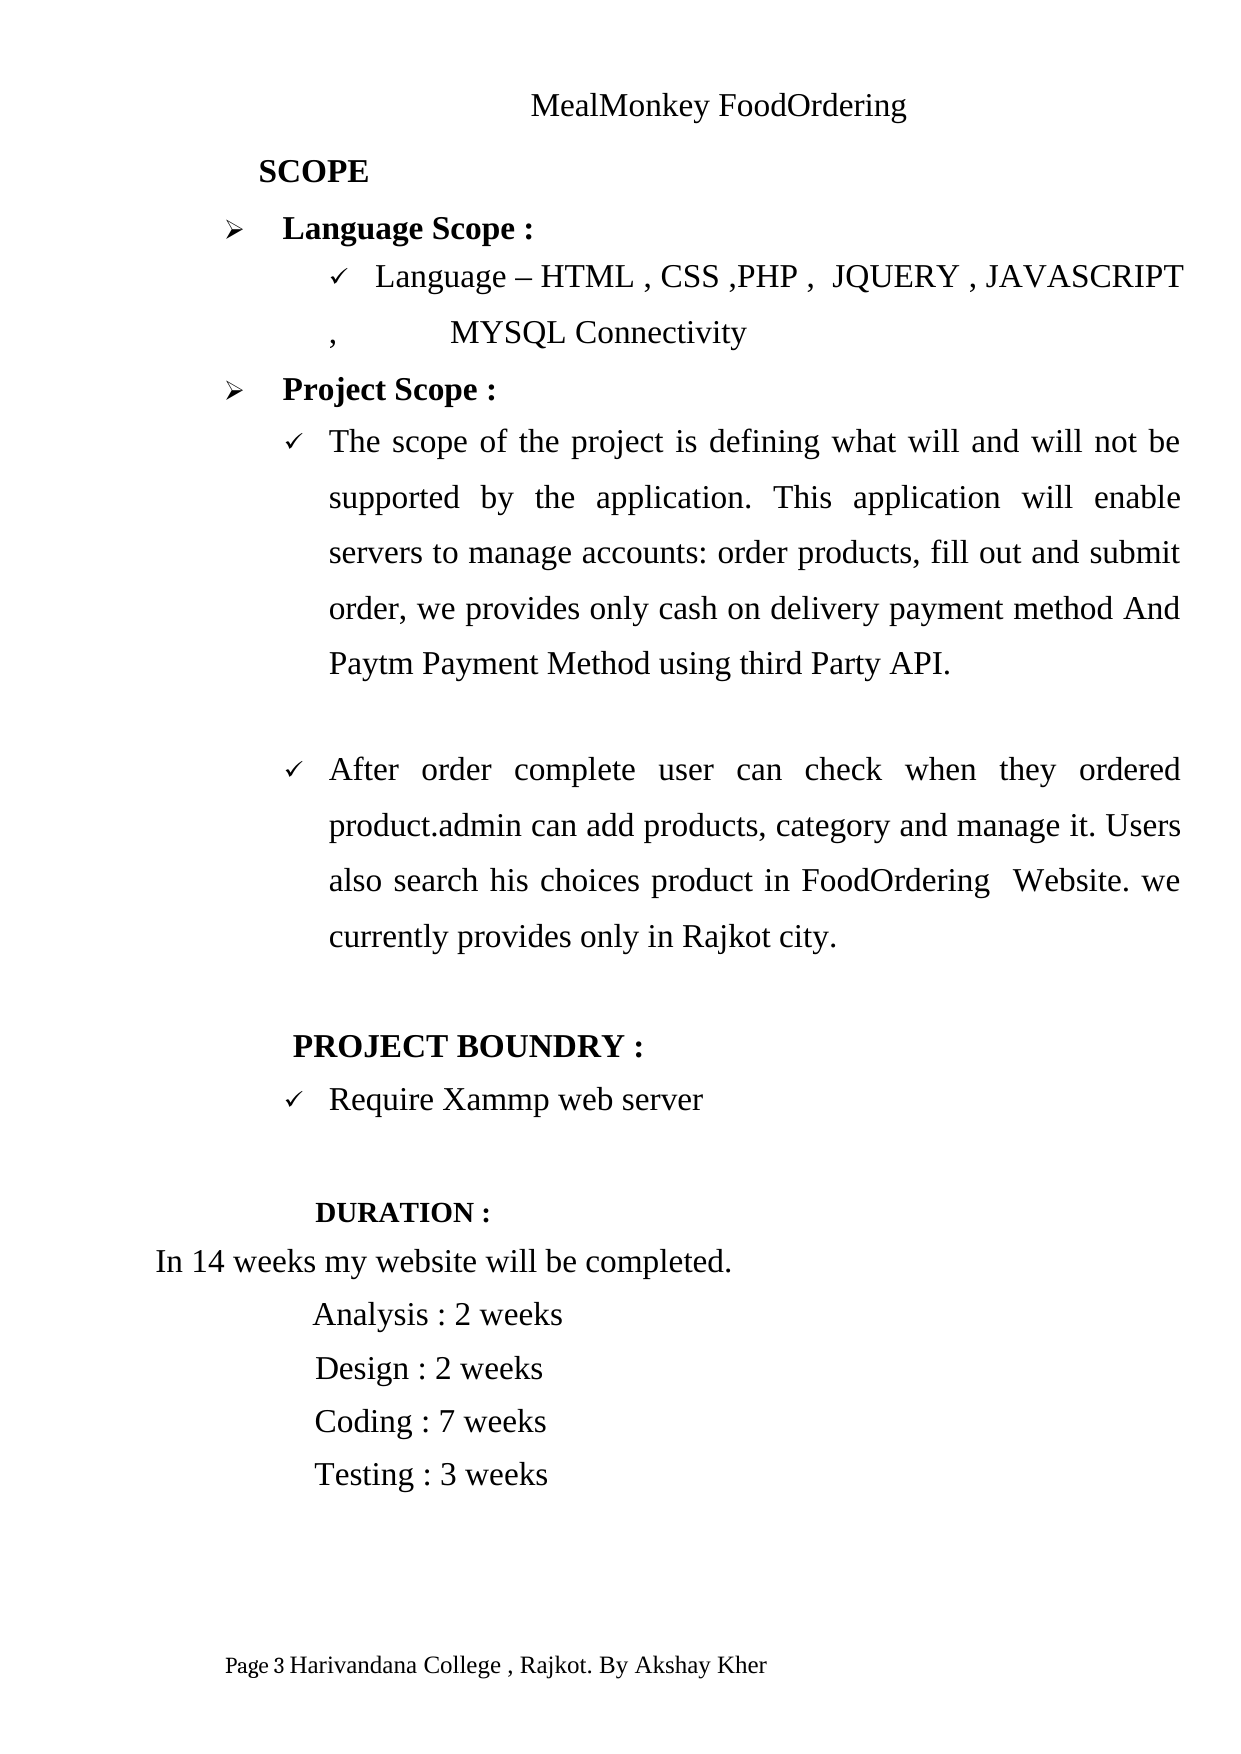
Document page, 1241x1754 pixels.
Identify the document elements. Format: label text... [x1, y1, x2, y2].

list The scope of the project is defining what will and will not be supported by the application. This application will enable servers to manage accounts: order products, fill out and submit order, we provides only cash on delivery payment method And Paytm Payment Method using third Party API. [284, 422, 1182, 682]
text Design : 2 weeks [150, 1348, 708, 1386]
text DURATION : [150, 1195, 1185, 1229]
list Language – HTML , CSS ,PHP , JQUERY , JAVASCRIPT , MYSQL Connectivity [328, 257, 1185, 351]
list Project Scope : [223, 369, 1182, 407]
text In 14 weeks my website will be completed. [150, 1241, 733, 1280]
text Coding : 7 weeks [150, 1401, 711, 1439]
text SCOPE [150, 151, 1185, 189]
list After order complete user can check when they ordered product.admin can add products, category and manage it. Users also search his choices product in FoodOrdering Website. we currently provides only in Rajkot city. [284, 749, 1182, 954]
list Require Xammp web server [284, 1079, 1182, 1117]
text Analysis : 2 weeks [150, 1295, 725, 1333]
text Testing : 3 weeks [150, 1454, 712, 1493]
list Language Scope : [223, 208, 1182, 247]
text PROJECT BOUNDRY : [150, 1026, 1185, 1065]
